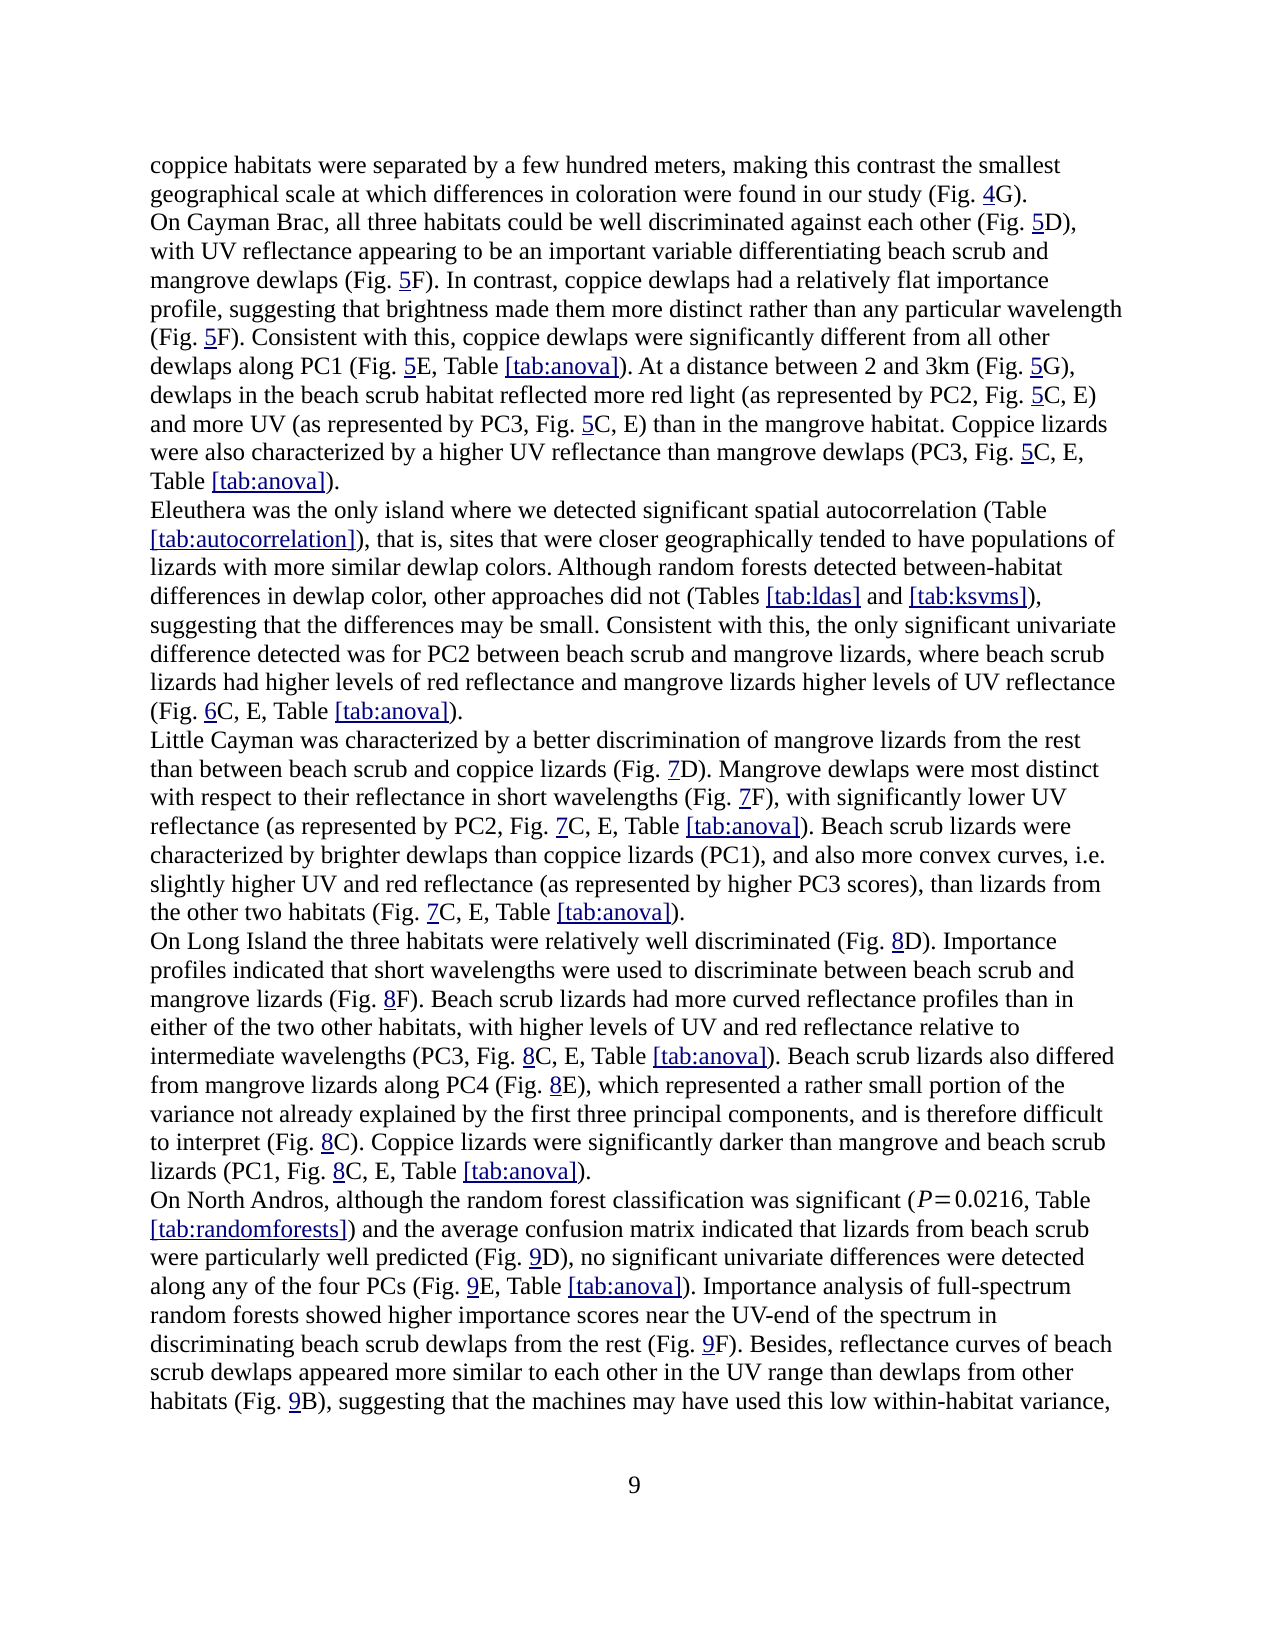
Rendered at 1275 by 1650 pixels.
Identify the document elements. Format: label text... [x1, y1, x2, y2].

text We tested for variation in A. sagrei dewlap coloration between populations living in three characteristic habitat-types across nine islands that span the West Indian range of the brown anole (beach scrub, primary coppice and mangroves). We found that most of the variation in coloration was partitioned between islands (two-way PERMANOVA, , , explained variance %). Nonetheless, we did find evidence for differences in dewlap coloration between habitat-types, and those were mostly island-specific (habitat-by-island interaction term, , , %), with a significant portion of the variation explained by an habitat effect across all islands, but this effect was relatively small (, , %). We subsequently tested for differences in dewlap coloration between habitat-populations within each island, using within-island principal component scores (to maximize the variation captured for each island, see Methods). Our within-island random forest classification analyses revealed detectable differences in dewlap coloration on eight out of the nine islands in our sample: Abaco, Bimini, Cayman Brac, Eleuthera, Little Cayman, Long Island, North Andros and South Andros. The accuracy of random forest classification exceeded random expectation more often than expected by chance for all these islands (Table [tab:randomforests]). Accuracy was as high as 73% for Cayman Brac. We obtained similar results using other machine learning approaches such as support vector machines (Table [tab:ksvms]) and linear discriminant analysis (Table [tab:ldas]), except that these methods did not detect significant differences on Eleuthera and North Andros. We did not find evidence of spatial autocorrelation in dewlap coloration between the sites within islands, except for Eleuthera (Table [tab:autocorrelation]). We now describe the specific differences detected on each island. On Abaco, dewlaps from the mangrove habitat were the best discriminated, while dewlaps from the beach scrub habitat were often mistaken for dewlaps from the coppice habitat (Fig. 2D). Importance analysis revealed that beach scrub and mangrove lizards mostly differed in reflectance in the ultraviolet (UV) end of the spectrum (below 400nm, Fig. [fig:Abaco_supplement]F), where mangrove dewlaps had higher UV reflectance relative to beach scrub lizards, and coppice lizards had an intermediate UV reflectance between the two other habitats (Fig. 2B). Consistent with this, our analyses of variance detected significantly lower PC2 scores in mangrove lizards than in the two other habitats (Fig. 2E, Table [tab:anova]), representing a higher UV-reflectance relative to red (Fig. 2C). Beach scrub lizards also scored lower on PC3 (Fig. 2E, Table [tab:anova]), indicating less curvature of the reflectance profile and relatively higher reflectance at intermediate wavelengths (blue-to-yellow) than at the ends of the range (Fig. 2C). Differences were detected between sites both at large ( 100km) and short ( 1km) distances (Fig. [fig:Abaco_supplement]G). On Bimini, the random forests mostly correctly classified lizards from the coppice and mangrove habitats while often misclassifying lizards from the beach scrub habitat (Fig. 4D). Relatively flat importance profiles for beach scrub lizards suggested that brightness was used instead of a particular wavelength to identify some of the beach scrub dewlaps (Fig. 4F). Indeed, some beach scrub dewlaps were substantially brighter than the rest (Fig. 4B, C), a pattern that was captured by our analysis of variance along PC1 (i.e. brightness, Fig. 4C, E, Table [tab:anova]). The random forests also used UV reflectance to discriminate between coppice and mangrove dewlaps (Fig. 4F), which could reflect the significant difference we detected along PC3 between these two habitats (Fig. 4C, E, Table [tab:anova]). Beach scrub lizards were characterized by elevated red reflectance relative to UV (as represented by PC2, (Fig. 4C, E)), and beach scrub and mangrove lizards were characterized by a more even distribution of the reflectance along the spectrum (as represented by PC3, (Fig. 4C, E)), in contrast to coppice lizards which harbored a stronger curvature at intermediate wavelengths (Fig. 4C, E). On this island, the beach scrub and coppice habitats were separated by a few hundred meters, making this contrast the smallest geographical scale at which differences in coloration were found in our study (Fig. 4G). On Cayman Brac, all three habitats could be well discriminated against each other (Fig. 5D), with UV reflectance appearing to be an important variable differentiating beach scrub and mangrove dewlaps (Fig. 5F). In contrast, coppice dewlaps had a relatively flat importance profile, suggesting that brightness made them more distinct rather than any particular wavelength (Fig. 5F). Consistent with this, coppice dewlaps were significantly different from all other dewlaps along PC1 (Fig. 5E, Table [tab:anova]). At a distance between 2 and 3km (Fig. 5G), dewlaps in the beach scrub habitat reflected more red light (as represented by PC2, Fig. 5C, E) and more UV (as represented by PC3, Fig. 5C, E) than in the mangrove habitat. Coppice lizards were also characterized by a higher UV reflectance than mangrove dewlaps (PC3, Fig. 5C, E, Table [tab:anova]). Eleuthera was the only island where we detected significant spatial autocorrelation (Table [tab:autocorrelation]), that is, sites that were closer geographically tended to have populations of lizards with more similar dewlap colors. Although random forests detected between-habitat differences in dewlap color, other approaches did not (Tables [tab:ldas] and [tab:ksvms]), suggesting that the differences may be small. Consistent with this, the only significant univariate difference detected was for PC2 between beach scrub and mangrove lizards, where beach scrub lizards had higher levels of red reflectance and mangrove lizards higher levels of UV reflectance (Fig. 6C, E, Table [tab:anova]). Little Cayman was characterized by a better discrimination of mangrove lizards from the rest than between beach scrub and coppice lizards (Fig. 7D). Mangrove dewlaps were most distinct with respect to their reflectance in short wavelengths (Fig. 7F), with significantly lower UV reflectance (as represented by PC2, Fig. 7C, E, Table [tab:anova]). Beach scrub lizards were characterized by brighter dewlaps than coppice lizards (PC1), and also more convex curves, i.e. slightly higher UV and red reflectance (as represented by higher PC3 scores), than lizards from the other two habitats (Fig. 7C, E, Table [tab:anova]). On Long Island the three habitats were relatively well discriminated (Fig. 8D). Importance profiles indicated that short wavelengths were used to discriminate between beach scrub and mangrove lizards (Fig. 8F). Beach scrub lizards had more curved reflectance profiles than in either of the two other habitats, with higher levels of UV and red reflectance relative to intermediate wavelengths (PC3, Fig. 8C, E, Table [tab:anova]). Beach scrub lizards also differed from mangrove lizards along PC4 (Fig. 8E), which represented a rather small portion of the variance not already explained by the first three principal components, and is therefore difficult to interpret (Fig. 8C). Coppice lizards were significantly darker than mangrove and beach scrub lizards (PC1, Fig. 8C, E, Table [tab:anova]). On North Andros, although the random forest classification was significant (, Table [tab:randomforests]) and the average confusion matrix indicated that lizards from beach scrub were particularly well predicted (Fig. 9D), no significant univariate differences were detected along any of the four PCs (Fig. 9E, Table [tab:anova]). Importance analysis of full-spectrum random forests showed higher importance scores near the UV-end of the spectrum in discriminating beach scrub dewlaps from the rest (Fig. 9F). Besides, reflectance curves of beach scrub dewlaps appeared more similar to each other in the UV range than dewlaps from other habitats (Fig. 9B), suggesting that the machines may have used this low within-habitat variance, as opposed to between-habitat differences in means, to correctly classify beach scrub lizards. A small sample size on this islands may also have contributed to a lack of power in detecting univariate differences using analyses of variance (Table [tab:counts]). On South Andros beach scrub and coppice dewlaps could be discriminated better against each other than with mangrove dewlaps (Fig. 11D), with importance profiles supporting UV-reflectance as a predictor of coppice lizards (Fig. 11F). Coppice lizards had more curved reflectance profiles than beach scrub lizards (PC3), and lizards from both habitats differed along PC4, which is again more difficult to interpret (Fig. 11C, E, Table [tab:anova]). Beach scrub lizards also differed from mangrove lizards in PC4 (Fig. 11C, E, Table [tab:anova]). Classification success was not significantly better than expected by chance on Ragged Island (Table [tab:randomforests]) where nearly no habitat could be differentiated from any other based on reflectance. [150, 150, 1125, 1415]
